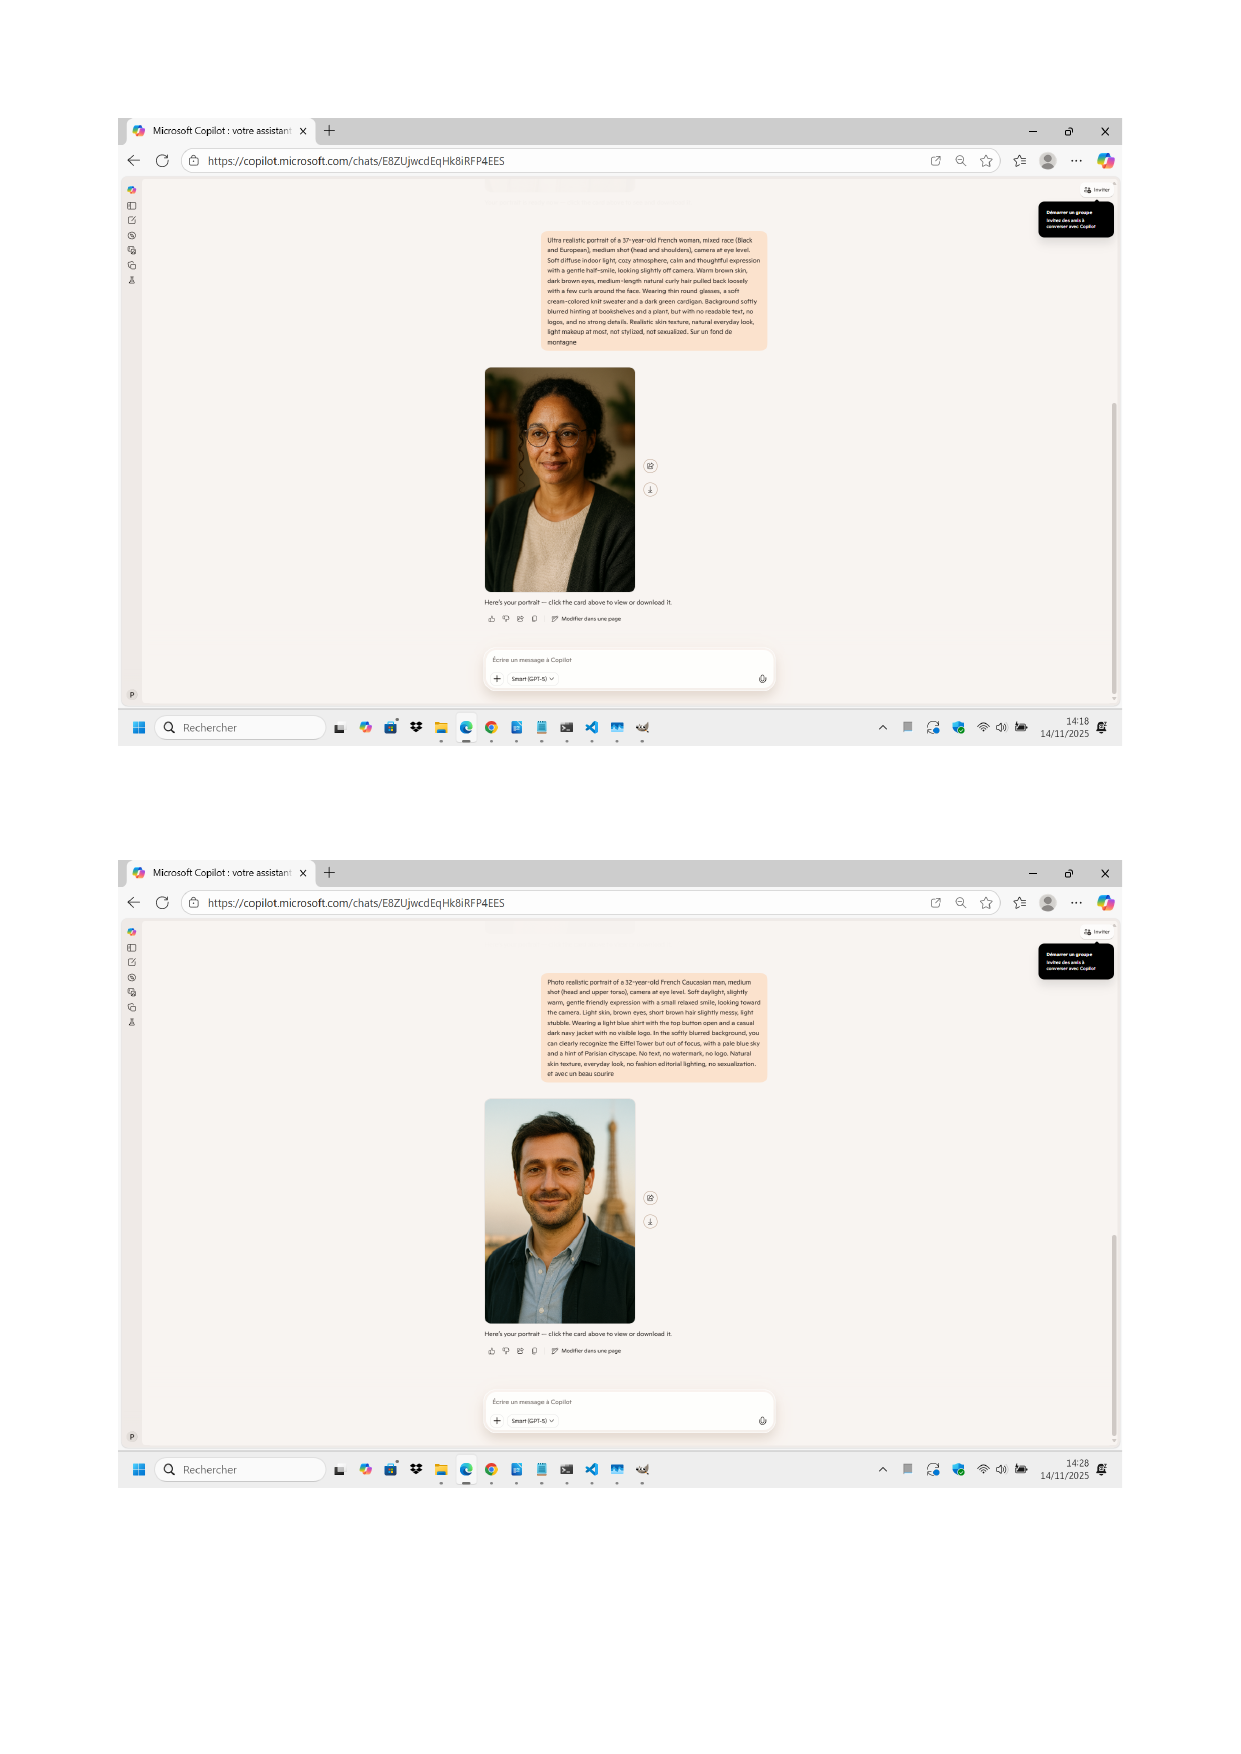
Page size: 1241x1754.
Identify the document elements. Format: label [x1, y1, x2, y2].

picture [118, 118, 1123, 746]
picture [118, 860, 1123, 1488]
